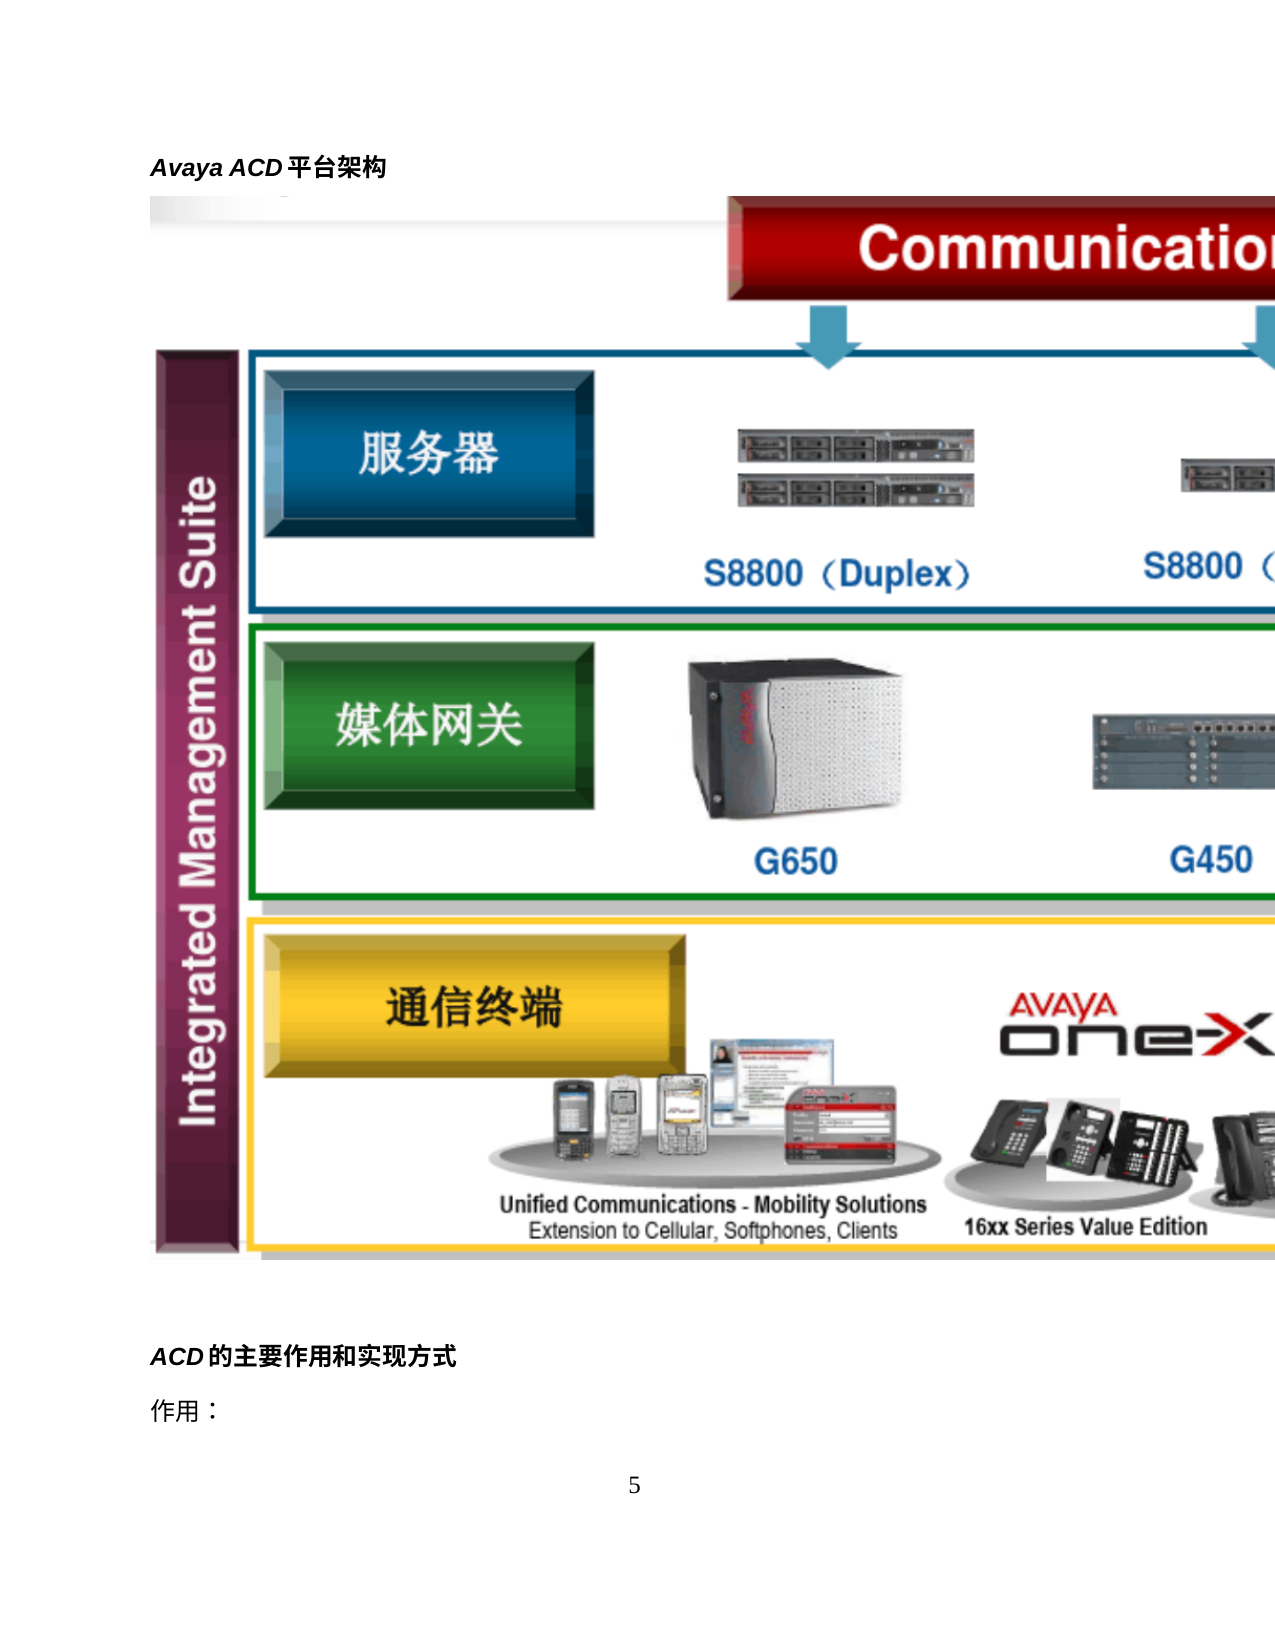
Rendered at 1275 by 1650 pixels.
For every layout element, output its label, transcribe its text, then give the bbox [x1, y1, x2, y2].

subtitle Avaya ACD平台架构 [150, 150, 1125, 184]
subtitle ACD的主要作用和实现方式 [150, 1339, 1125, 1372]
text 作用： [150, 1394, 1125, 1428]
picture [150, 196, 1275, 1260]
